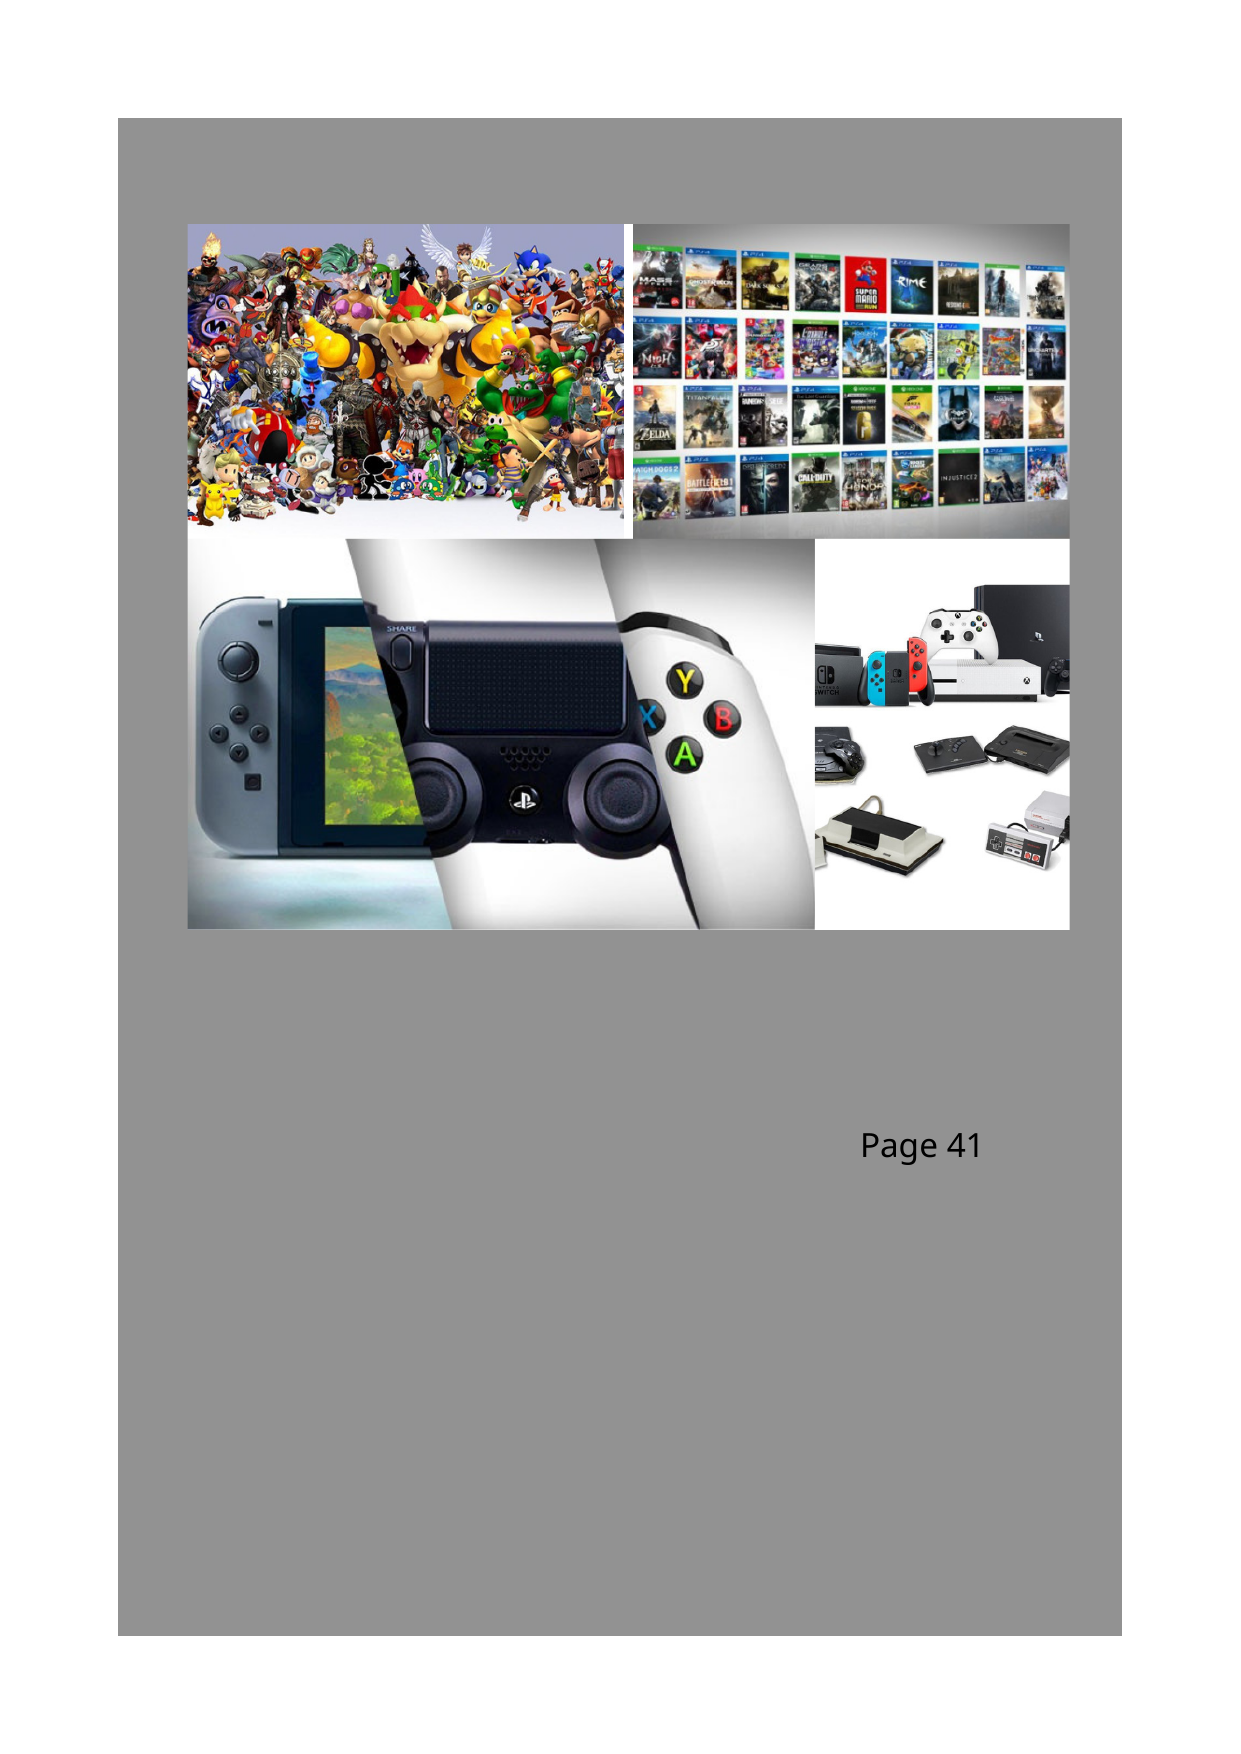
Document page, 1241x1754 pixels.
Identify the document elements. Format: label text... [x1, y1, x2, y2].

picture [187, 224, 1070, 930]
text Page 41 [118, 1117, 1122, 1168]
